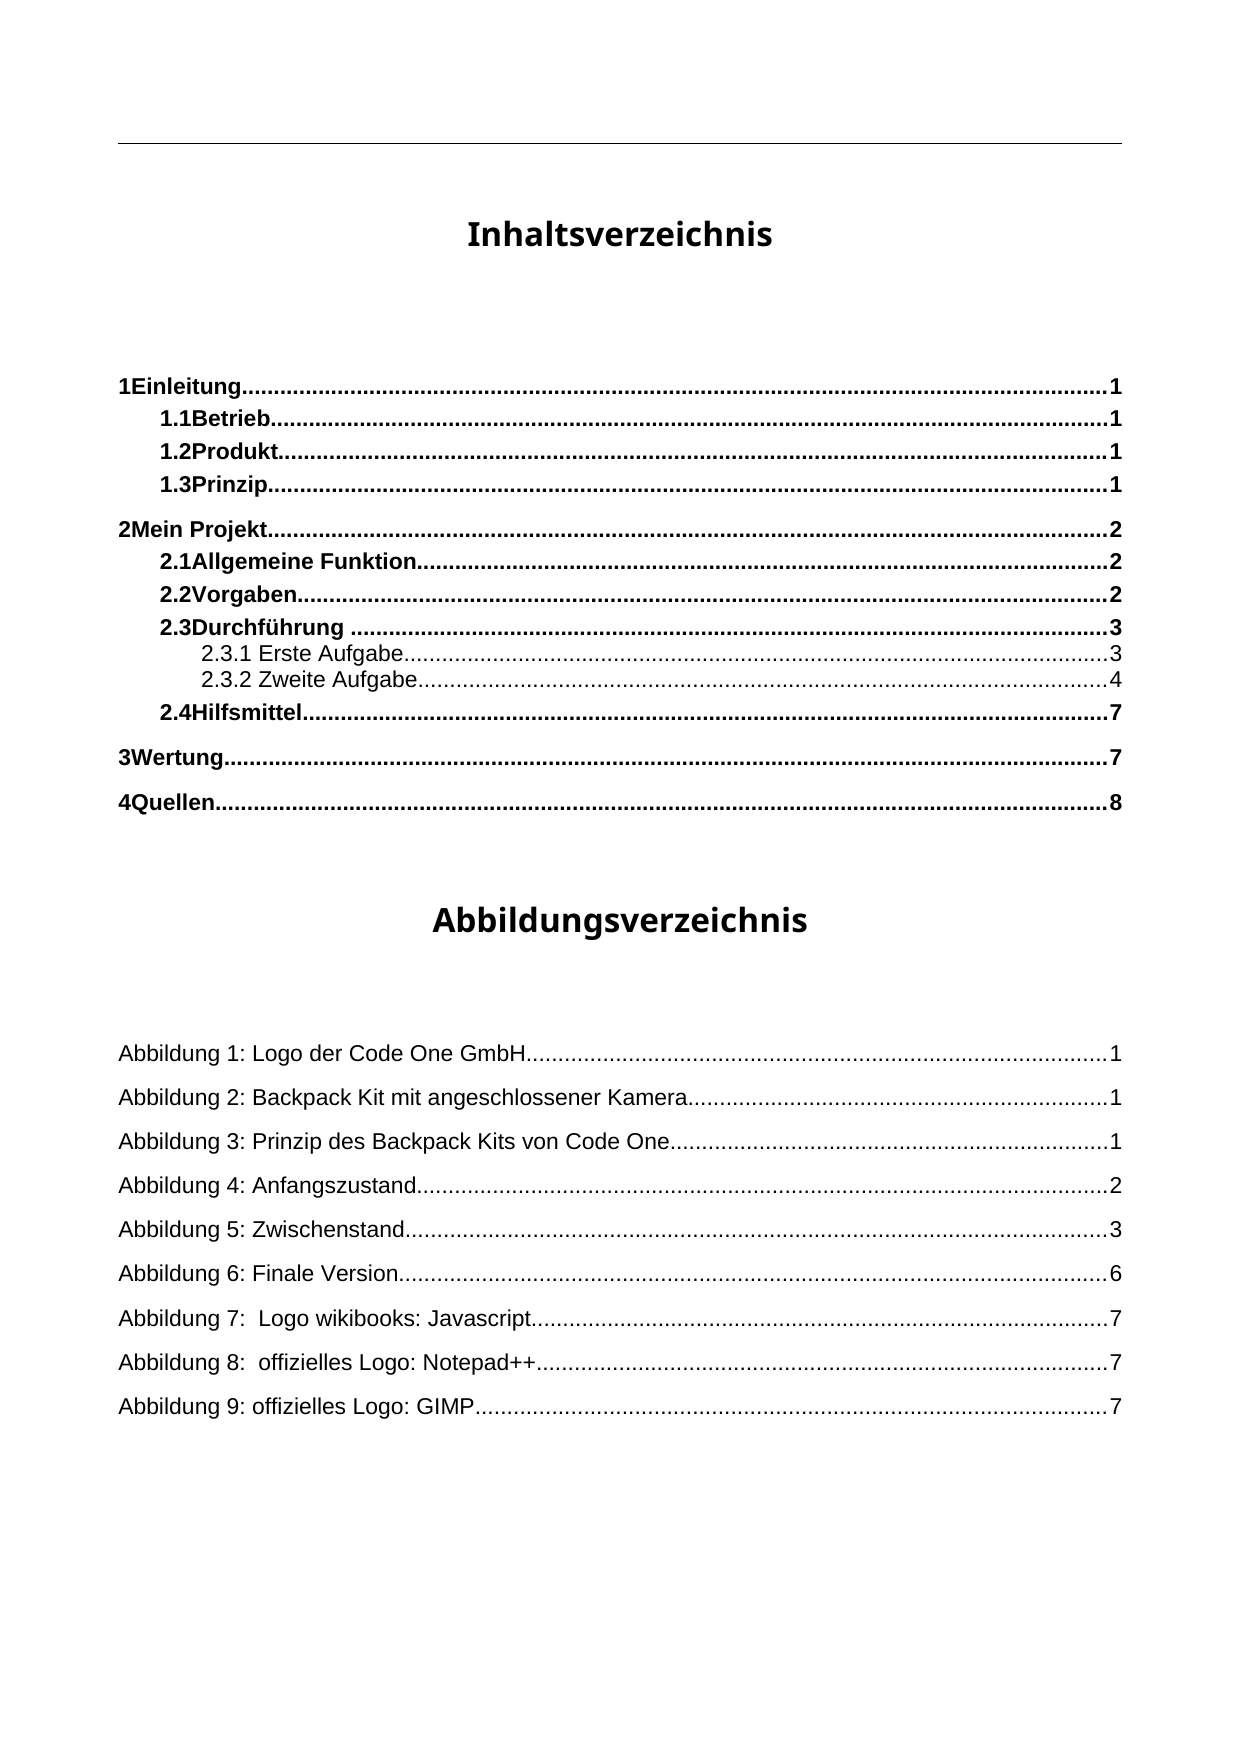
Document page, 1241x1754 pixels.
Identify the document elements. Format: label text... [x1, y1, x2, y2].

text 2.4Hilfsmittel 7 [159, 699, 1122, 725]
text Abbildung 6: Finale Version 6 [118, 1260, 1122, 1287]
text 2Mein Projekt 2 [118, 516, 1122, 542]
text Abbildung 7: Logo wikibooks: Javascript 7 [118, 1304, 1122, 1331]
text Abbildung 1: Logo der Code One GmbH 1 [118, 1040, 1122, 1066]
text 1.2Produkt 1 [159, 438, 1122, 464]
text 2.2Vorgaben 2 [159, 581, 1122, 607]
text 2.3.1 Erste Aufgabe 3 [201, 640, 1122, 666]
text 4Quellen 8 [118, 789, 1122, 815]
text 2.3.2 Zweite Aufgabe 4 [201, 666, 1122, 693]
text 1.3Prinzip 1 [159, 471, 1122, 497]
text Abbildung 3: Prinzip des Backpack Kits von Code One 1 [118, 1128, 1122, 1154]
text Abbildung 5: Zwischenstand 3 [118, 1216, 1122, 1243]
text Abbildung 2: Backpack Kit mit angeschlossener Kamera 1 [118, 1084, 1122, 1111]
text 2.1Allgemeine Funktion 2 [159, 548, 1122, 575]
text 1Einleitung 1 [118, 373, 1122, 399]
text Abbildung 9: offizielles Logo: GIMP 7 [118, 1393, 1122, 1419]
text 3Wertung 7 [118, 744, 1122, 770]
text 1.1Betrieb 1 [159, 405, 1122, 432]
text 2.3Durchführung 3 [159, 613, 1122, 640]
subtitle Abbildungsverzeichnis [118, 897, 1122, 942]
text Abbildung 4: Anfangszustand 2 [118, 1172, 1122, 1199]
text Abbildung 8: offizielles Logo: Notepad++ 7 [118, 1348, 1122, 1375]
subtitle Inhaltsverzeichnis [118, 211, 1122, 256]
